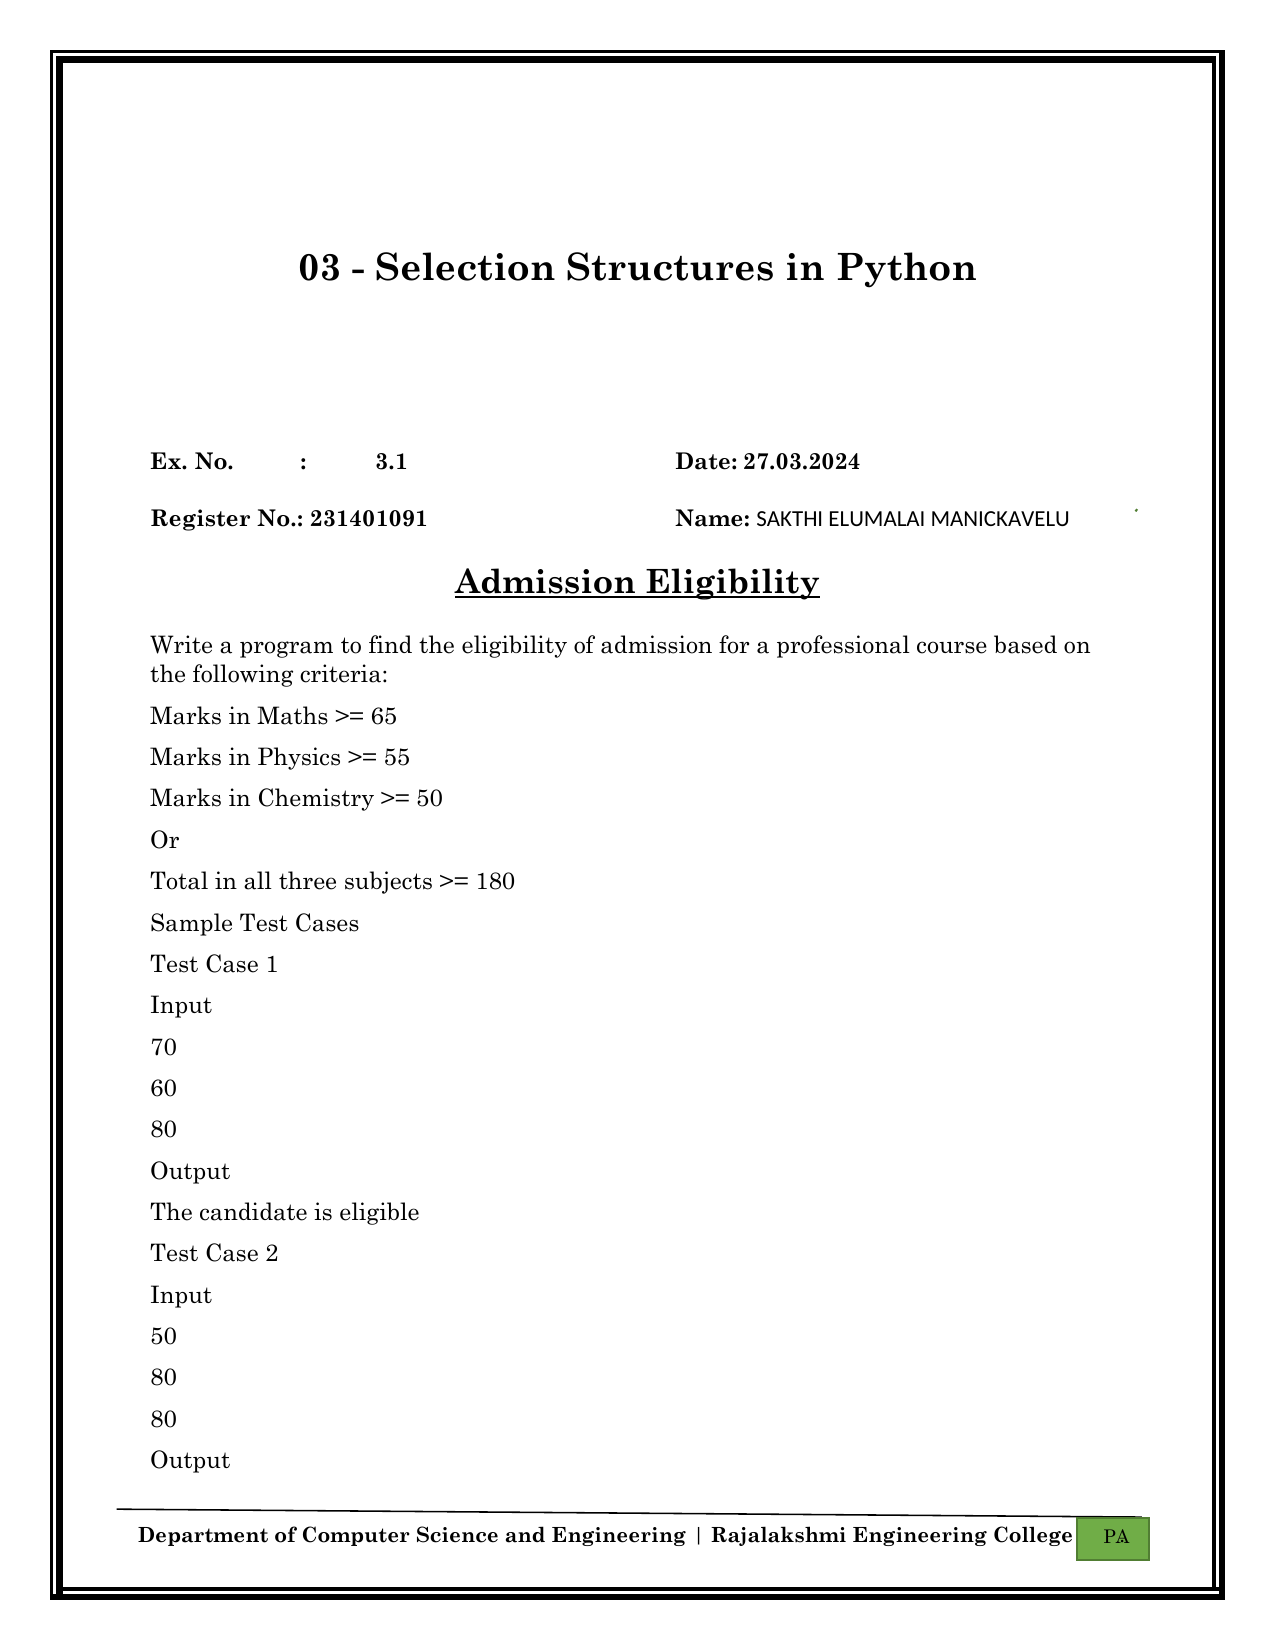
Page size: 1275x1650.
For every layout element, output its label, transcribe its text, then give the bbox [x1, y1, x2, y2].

text Input [150, 1279, 1125, 1308]
text Sample Test Cases [150, 907, 1125, 936]
text Marks in Maths >= 65 [150, 701, 1125, 729]
text Output [150, 1155, 1125, 1184]
text Test Case 1 [150, 949, 1125, 977]
text Marks in Chemistry >= 50 [150, 783, 1125, 812]
text Marks in Physics >= 55 [150, 742, 1125, 771]
subtitle 03 - Selection Structures in Python [150, 243, 1125, 288]
text Register No.: 231401091 Name: SAKTHI ELUMALAI MANICKAVELU [150, 503, 1125, 532]
text Write a program to find the eligibility of admission for a professional course based on the following criteria: [150, 630, 1125, 688]
text Or [150, 824, 1125, 853]
text 80 [150, 1114, 1125, 1143]
text 60 [150, 1073, 1125, 1102]
text 70 [150, 1031, 1125, 1060]
text Input [150, 990, 1125, 1019]
text Test Case 2 [150, 1238, 1125, 1267]
text 50 [150, 1321, 1125, 1350]
text 80 [150, 1403, 1125, 1432]
text Admission Eligibility [150, 561, 1125, 601]
text 80 [150, 1362, 1125, 1391]
text The candidate is eligible [150, 1197, 1125, 1226]
text Output [150, 1445, 1125, 1474]
text Ex. No. : 3.1 Date: 27.03.2024 [150, 447, 1125, 474]
text Total in all three subjects >= 180 [150, 866, 1125, 895]
